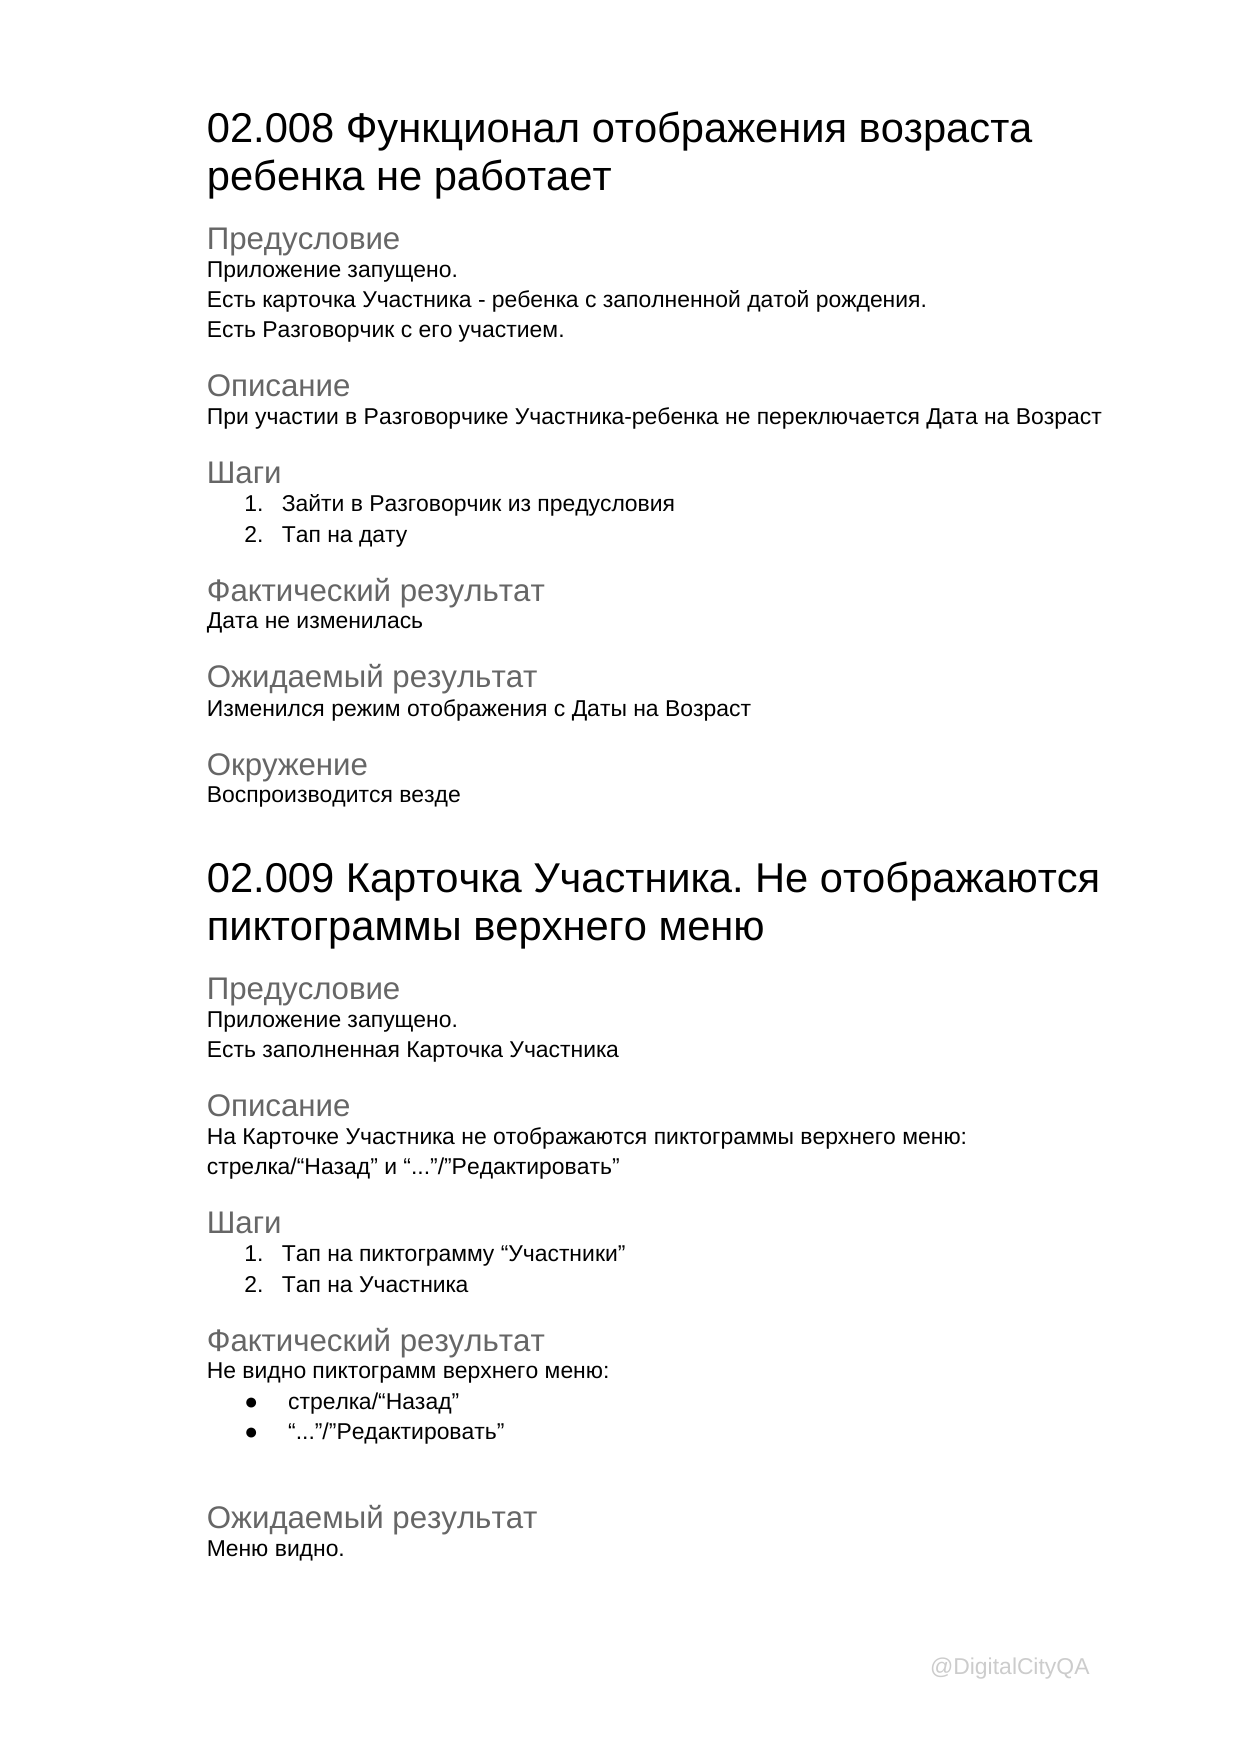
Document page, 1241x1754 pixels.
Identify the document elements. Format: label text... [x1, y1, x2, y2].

subtitle Окружение [207, 746, 1122, 781]
text Не видно пиктограмм верхнего меню: [207, 1357, 1122, 1384]
text Есть Разговорчик с его участием. [207, 316, 1122, 343]
list “...”/”Редактировать” [244, 1418, 1122, 1444]
list Зайти в Разговорчик из предусловия [244, 490, 1122, 517]
list Тап на пиктограмму “Участники” [244, 1240, 1122, 1267]
subtitle Фактический результат [207, 572, 1122, 607]
subtitle Описание [207, 1087, 1122, 1123]
subtitle Шаги [207, 1204, 1122, 1240]
text На Карточке Участника не отображаются пиктограммы верхнего меню: стрелка/“Назад” и “...”/”Редактировать” [207, 1123, 1122, 1180]
subtitle Шаги [207, 454, 1122, 490]
list Тап на Участника [244, 1271, 1122, 1297]
text Воспроизводится везде [207, 781, 1122, 808]
text Меню видно. [207, 1535, 1122, 1561]
subtitle Описание [207, 367, 1122, 403]
subtitle Предусловие [207, 970, 1122, 1006]
subtitle 02.008 Функционал отображения возраста ребенка не работает [207, 103, 1122, 199]
text Приложение запущено. [207, 256, 1122, 282]
subtitle Фактический результат [207, 1322, 1122, 1357]
text При участии в Разговорчике Участника-ребенка не переключается Дата на Возраст [207, 403, 1122, 430]
text Приложение запущено. Есть заполненная Карточка Участника [207, 1006, 1122, 1062]
list Тап на дату [244, 521, 1122, 547]
text Изменился режим отображения с Даты на Возраст [207, 694, 1122, 721]
text Дата не изменилась [207, 607, 1122, 634]
list стрелка/“Назад” [244, 1388, 1122, 1414]
text Есть карточка Участника - ребенка с заполненной датой рождения. [207, 286, 1122, 312]
subtitle Ожидаемый результат [207, 658, 1122, 694]
subtitle Предусловие [207, 220, 1122, 256]
subtitle 02.009 Карточка Участника. Не отображаются пиктограммы верхнего меню [207, 853, 1122, 949]
subtitle Ожидаемый результат [207, 1499, 1122, 1535]
